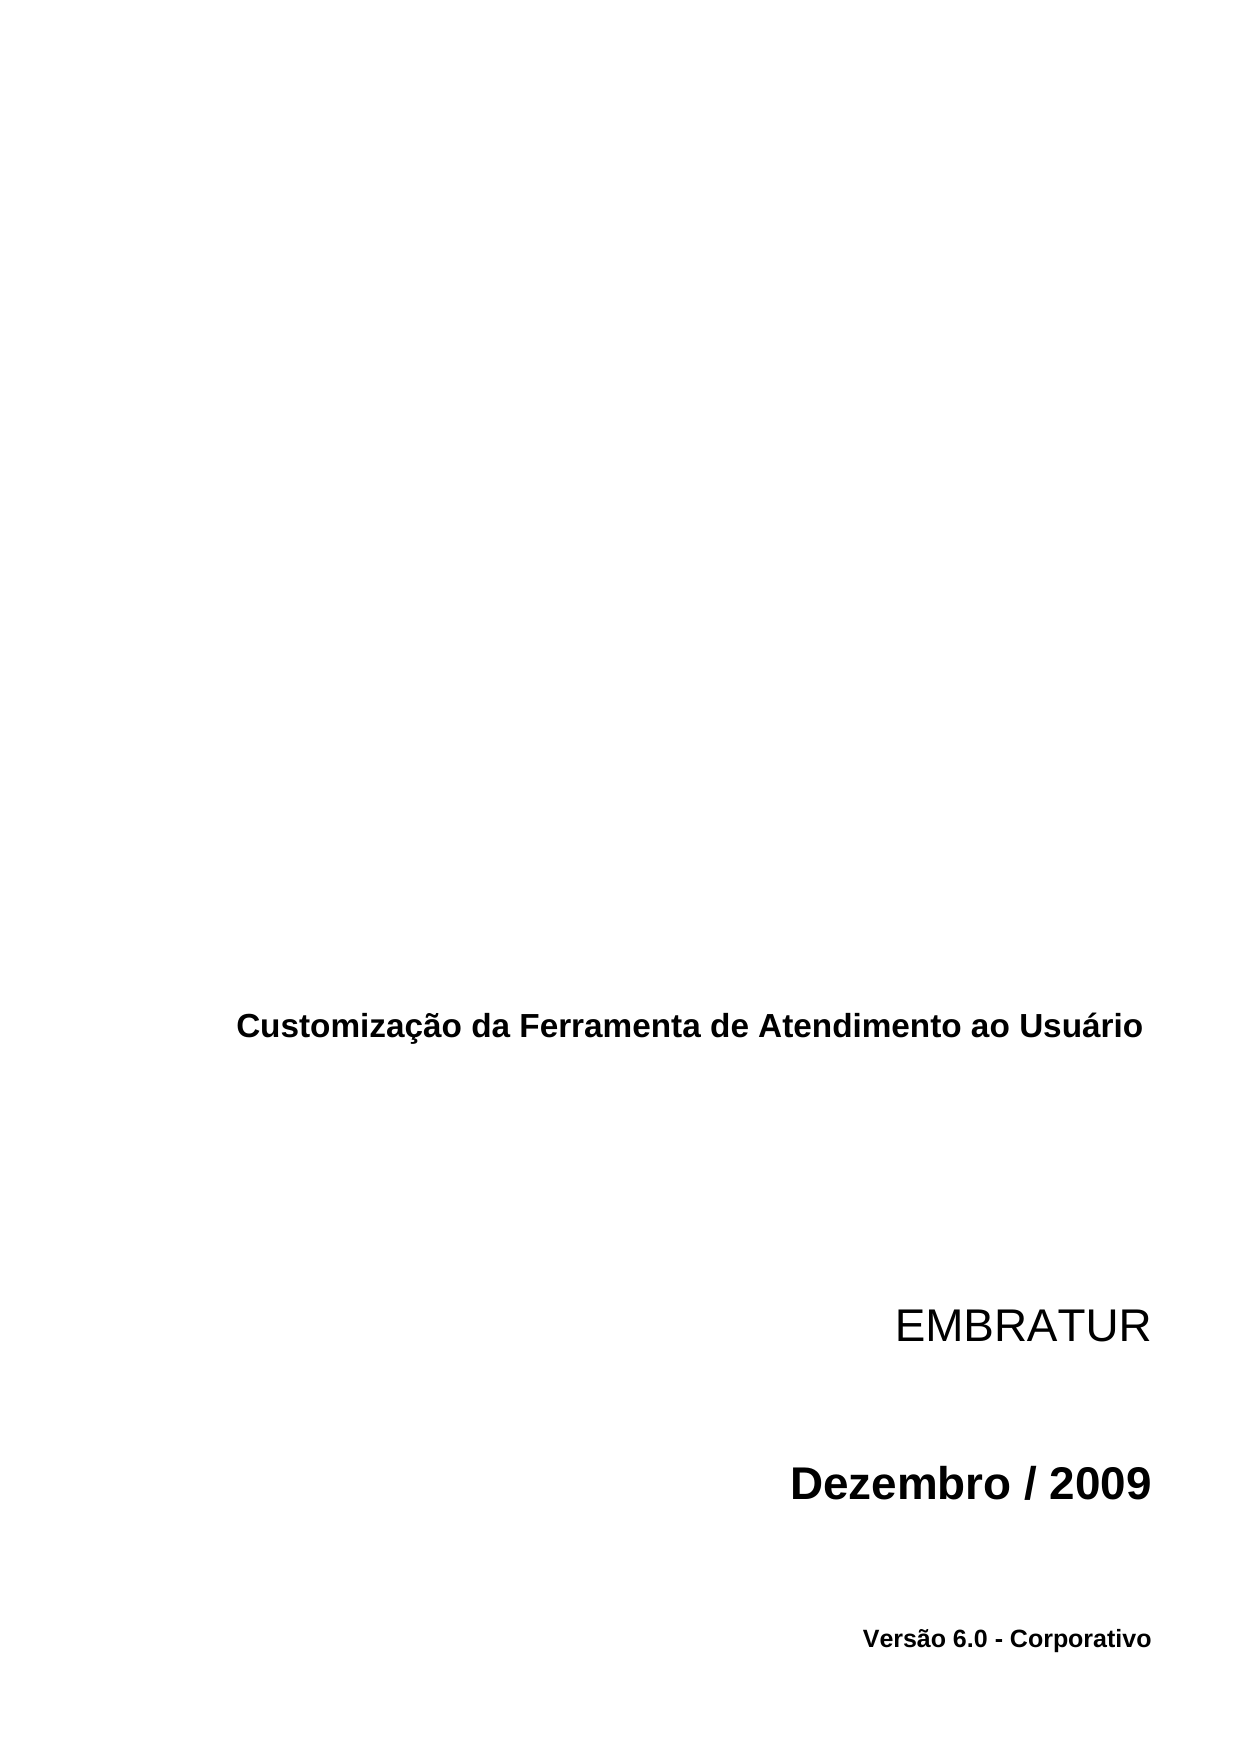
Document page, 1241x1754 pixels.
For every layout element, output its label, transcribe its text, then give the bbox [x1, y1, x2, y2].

text Versão 6.0 - Corporativo [148, 1624, 1152, 1653]
text Customização da Ferramenta de Atendimento ao Usuário EMBRATUR [148, 905, 1152, 1351]
subtitle Dezembro / 2009 [148, 1456, 1152, 1509]
